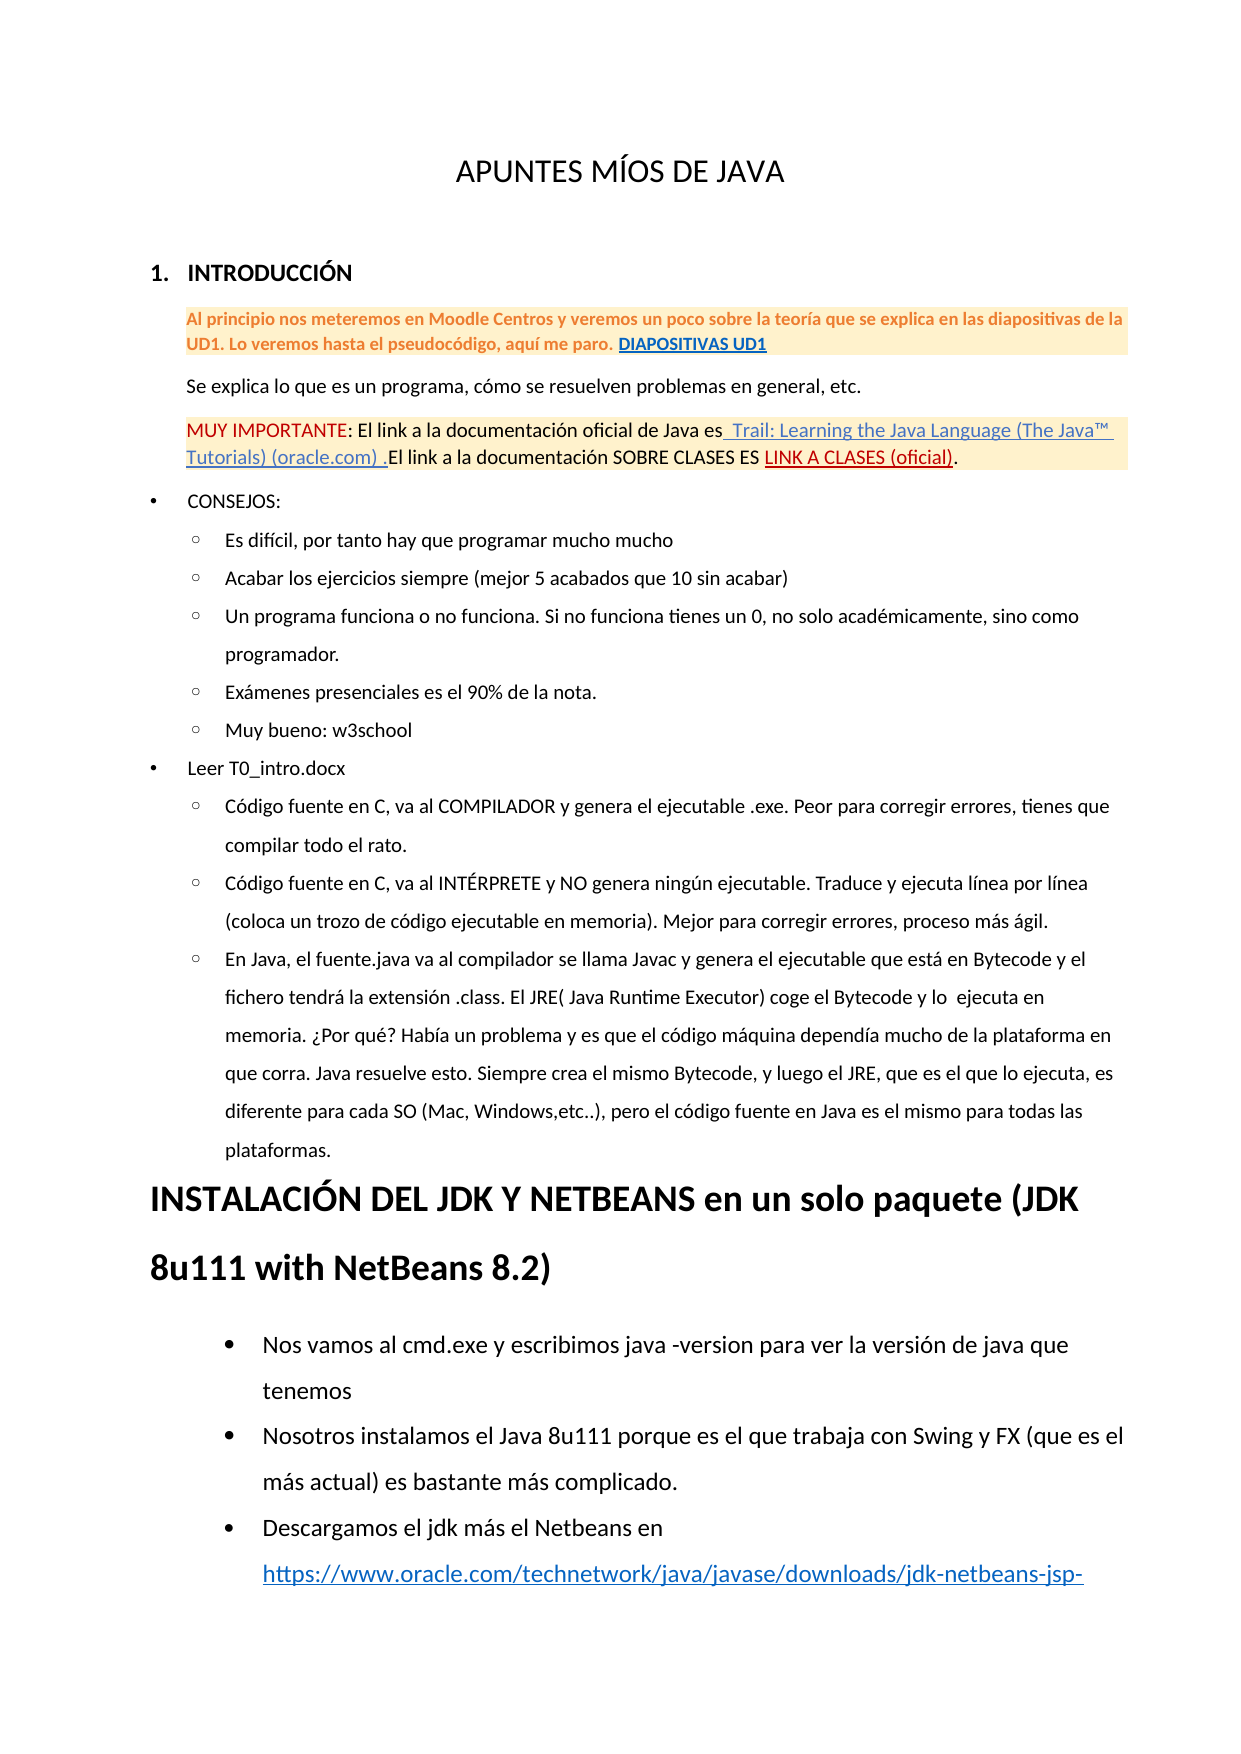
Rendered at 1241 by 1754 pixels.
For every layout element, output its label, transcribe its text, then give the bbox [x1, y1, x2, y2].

list CONSEJOS: [150, 489, 1128, 514]
text MUY IMPORTANTE: El link a la documentación oficial de Java es Trail: Learning the Java Language (The Java™ Tutorials) (oracle.com) .El link a la documentación SOBRE CLASES ES LINK A CLASES (oficial). [186, 417, 1128, 470]
list Exámenes presenciales es el 90% de la nota. [187, 679, 1128, 705]
list En Java, el fuente.java va al compilador se llama Javac y genera el ejecutable que está en Bytecode y el fichero tendrá la extensión .class. El JRE( Java Runtime Executor) coge el Bytecode y lo ejecuta en memoria. ¿Por qué? Había un problema y es que el código máquina dependía mucho de la plataforma en que corra. Java resuelve esto. Siempre crea el mismo Bytecode, y luego el JRE, que es el que lo ejecuta, es diferente para cada SO (Mac, Windows,etc..), pero el código fuente en Java es el mismo para todas las plataformas. [187, 946, 1128, 1162]
list Código fuente en C, va al INTÉRPRETE y NO genera ningún ejecutable. Traduce y ejecuta línea por línea (coloca un trozo de código ejecutable en memoria). Mejor para corregir errores, proceso más ágil. [187, 870, 1128, 933]
list Descargamos el jdk más el Netbeans en https://www.oracle.com/technetwork/java/javase/downloads/jdk-netbeans-jsp- [225, 1512, 1128, 1588]
list Nos vamos al cmd.exe y escribimos java -version para ver la versión de java que tenemos [225, 1329, 1128, 1405]
list Código fuente en C, va al COMPILADOR y genera el ejecutable .exe. Peor para corregir errores, tienes que compilar todo el rato. [187, 794, 1128, 857]
text Al principio nos meteremos en Moodle Centros y veremos un poco sobre la teoría que se explica en las diapositivas de la UD1. Lo veremos hasta el pseudocódigo, aquí me paro. DIAPOSITIVAS UD1 [186, 307, 1128, 355]
text INSTALACIÓN DEL JDK Y NETBEANS en un solo paquete (JDK 8u111 with NetBeans 8.2) [150, 1175, 1128, 1289]
text Se explica lo que es un programa, cómo se resuelven problemas en general, etc. [186, 373, 1128, 398]
text APUNTES MÍOS DE JAVA [112, 150, 1128, 191]
list Leer T0_intro.docx [150, 756, 1128, 781]
list INTRODUCCIÓN [150, 257, 1128, 288]
list Acabar los ejercicios siempre (mejor 5 acabados que 10 sin acabar) [187, 565, 1128, 590]
list Muy bueno: w3school [187, 717, 1128, 743]
list Nosotros instalamos el Java 8u111 porque es el que trabaja con Swing y FX (que es el más actual) es bastante más complicado. [225, 1421, 1128, 1497]
list Un programa funciona o no funciona. Si no funciona tienes un 0, no solo académicamente, sino como programador. [187, 603, 1128, 667]
list Es difícil, por tanto hay que programar mucho mucho [187, 527, 1128, 552]
